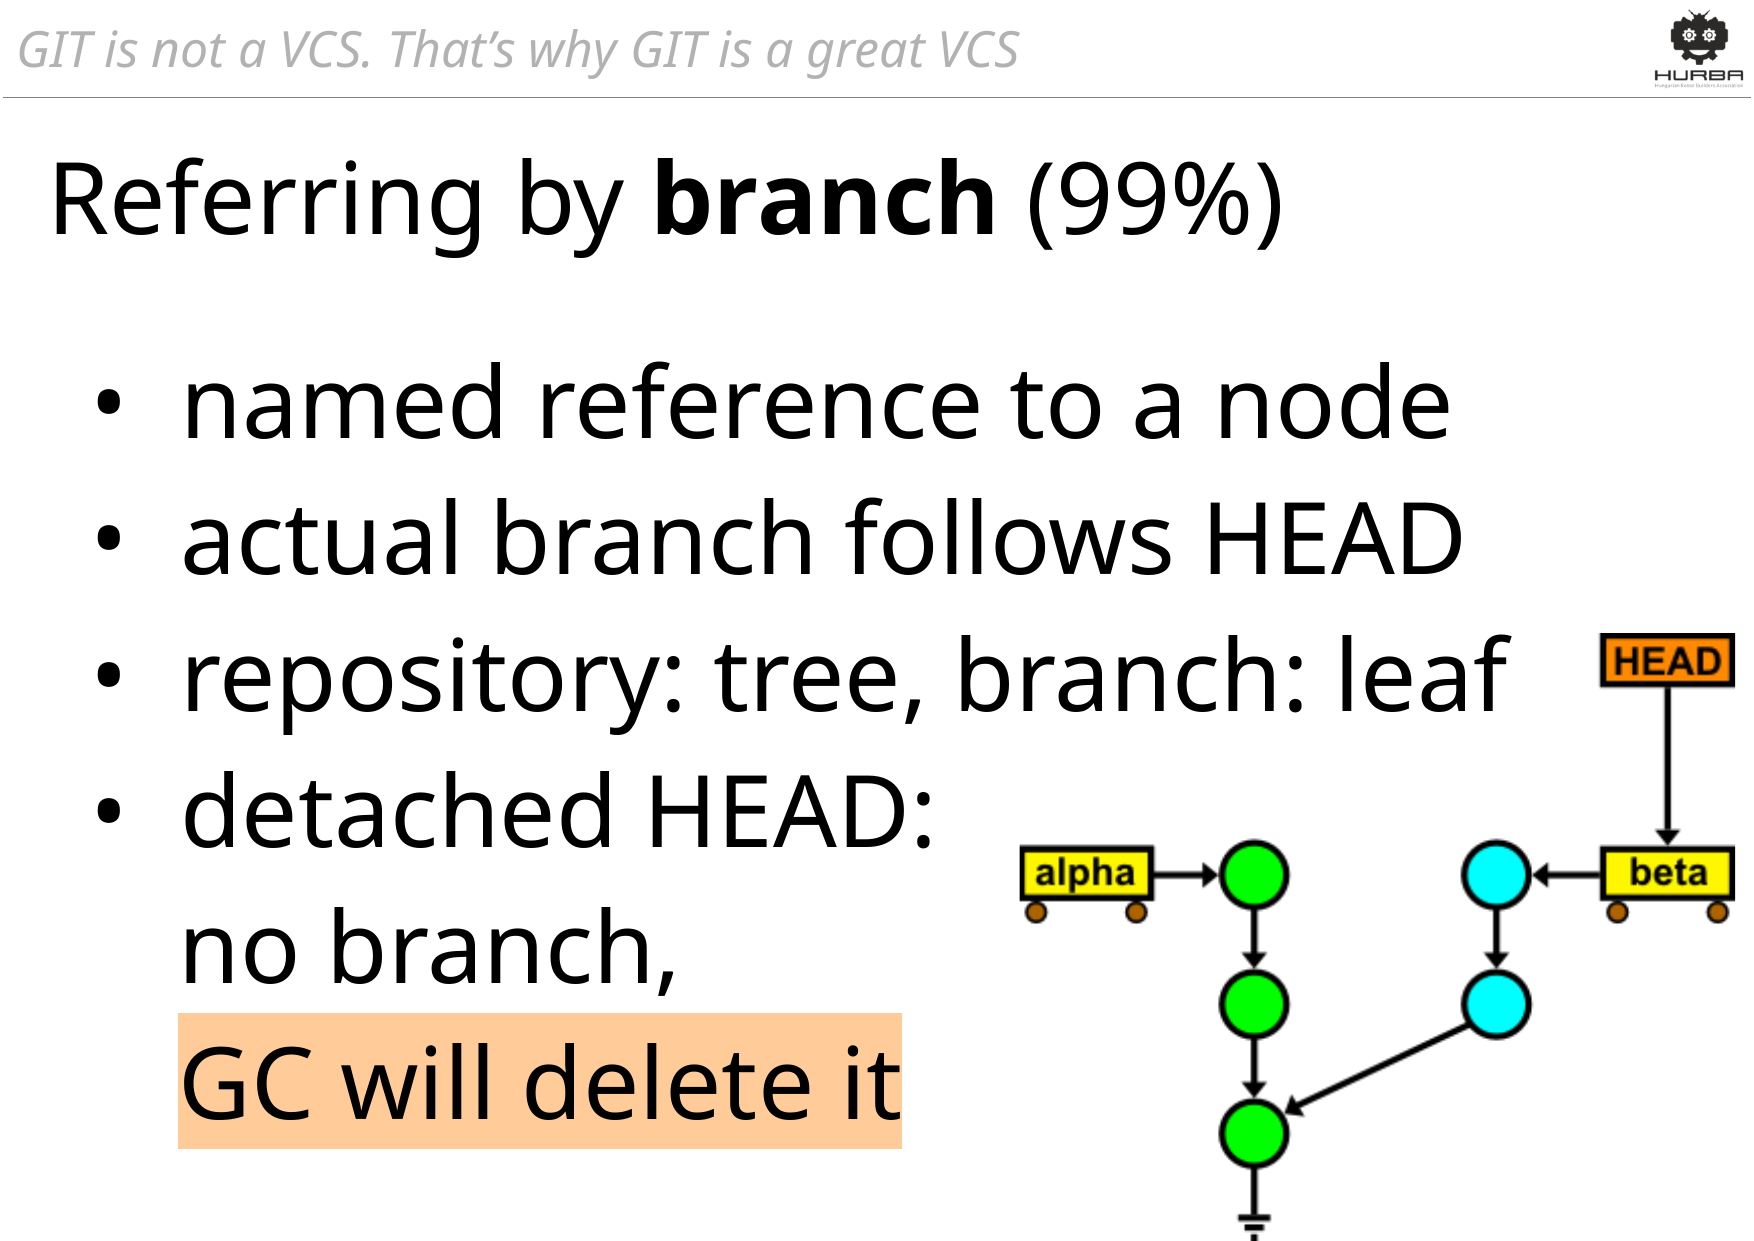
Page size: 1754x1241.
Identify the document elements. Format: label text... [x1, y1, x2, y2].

text • detached HEAD: no branch, GC will delete it [3, 740, 1019, 1149]
text • repository: tree, branch: leaf [3, 604, 1751, 740]
text • named reference to a node [3, 332, 1751, 468]
picture [1644, 3, 1754, 102]
picture [1019, 633, 1736, 1241]
text [1736, 740, 1751, 1149]
text Referring by branch (99%) [3, 127, 1751, 263]
text • actual branch follows HEAD [3, 468, 1751, 604]
